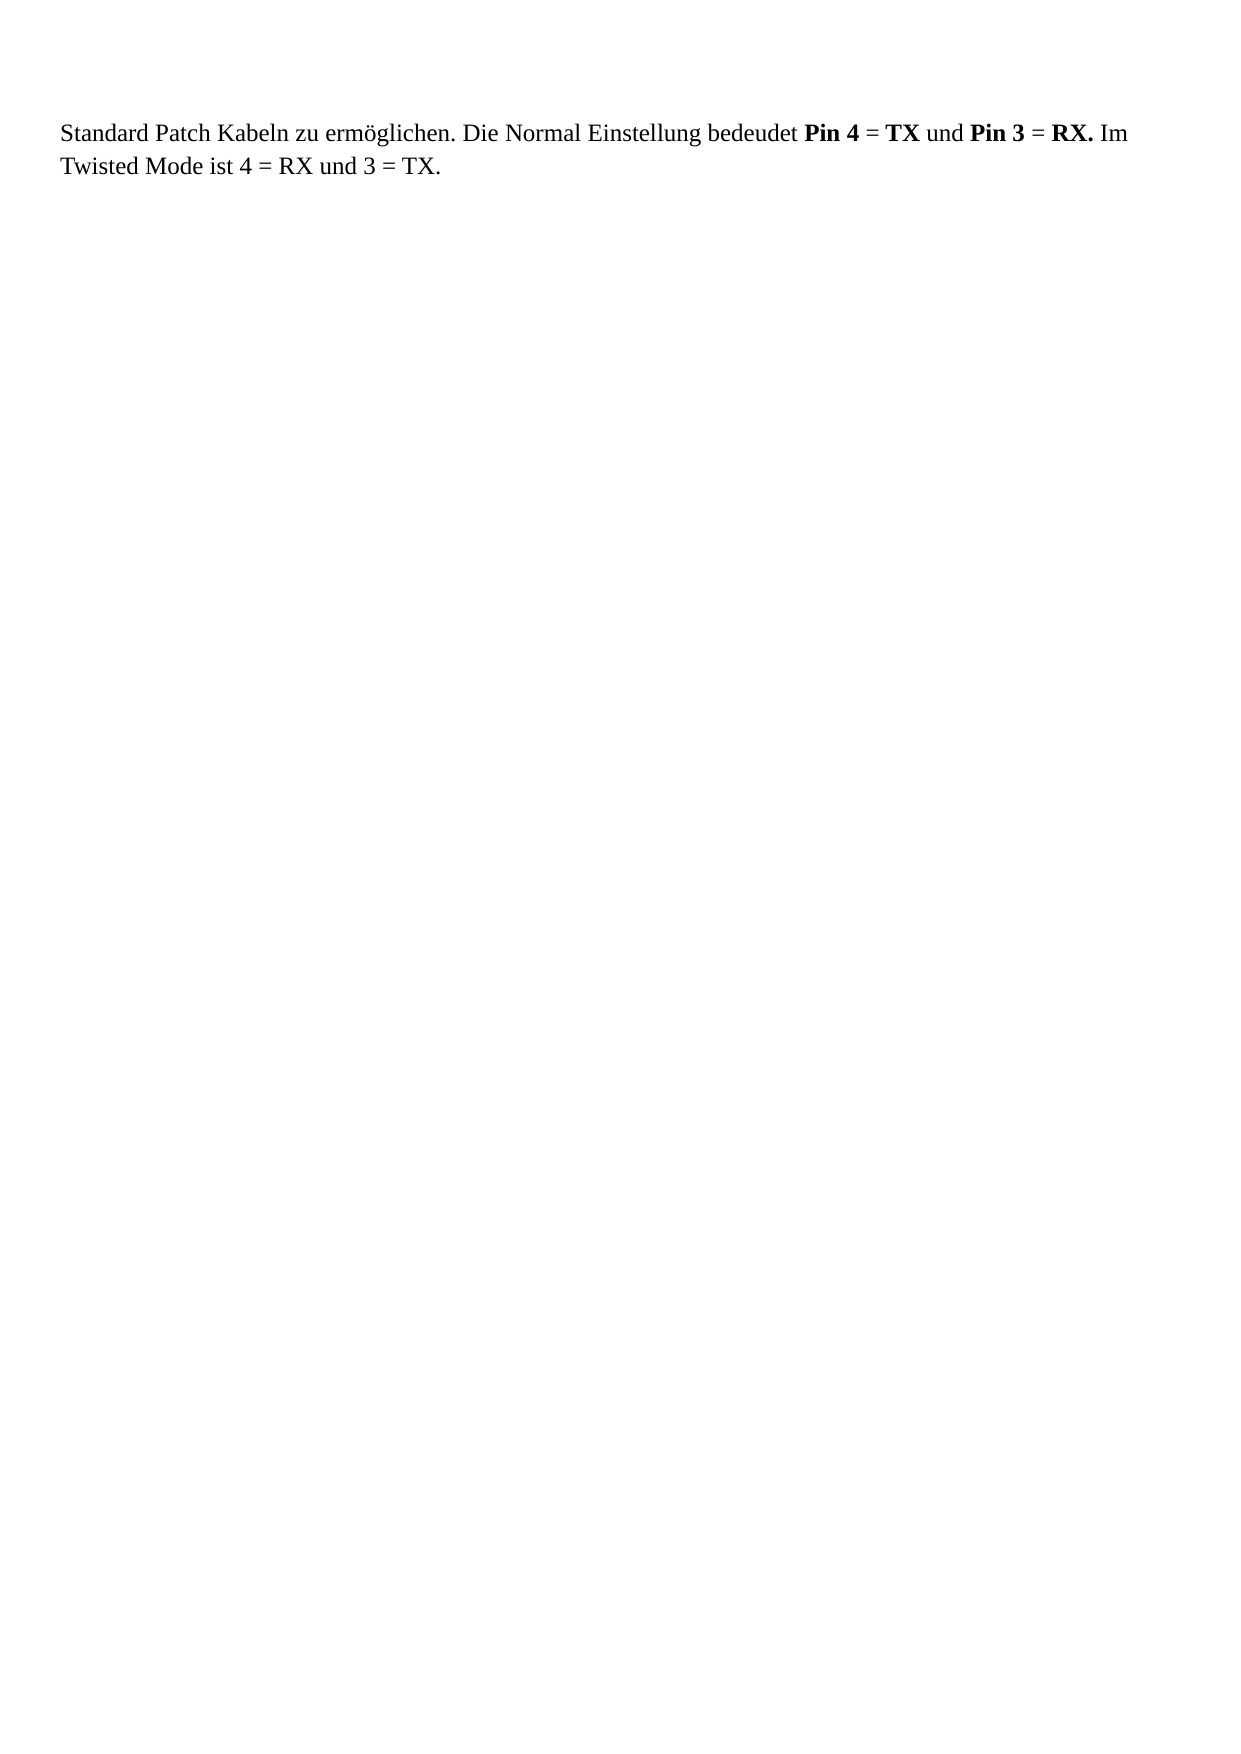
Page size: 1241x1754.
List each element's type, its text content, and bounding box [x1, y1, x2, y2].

text Standard Patch Kabeln zu ermöglichen. Die Normal Einstellung bedeudet Pin 4 = TX und Pin 3 = RX. Im Twisted Mode ist 4 = RX und 3 = TX. [60, 118, 1207, 180]
